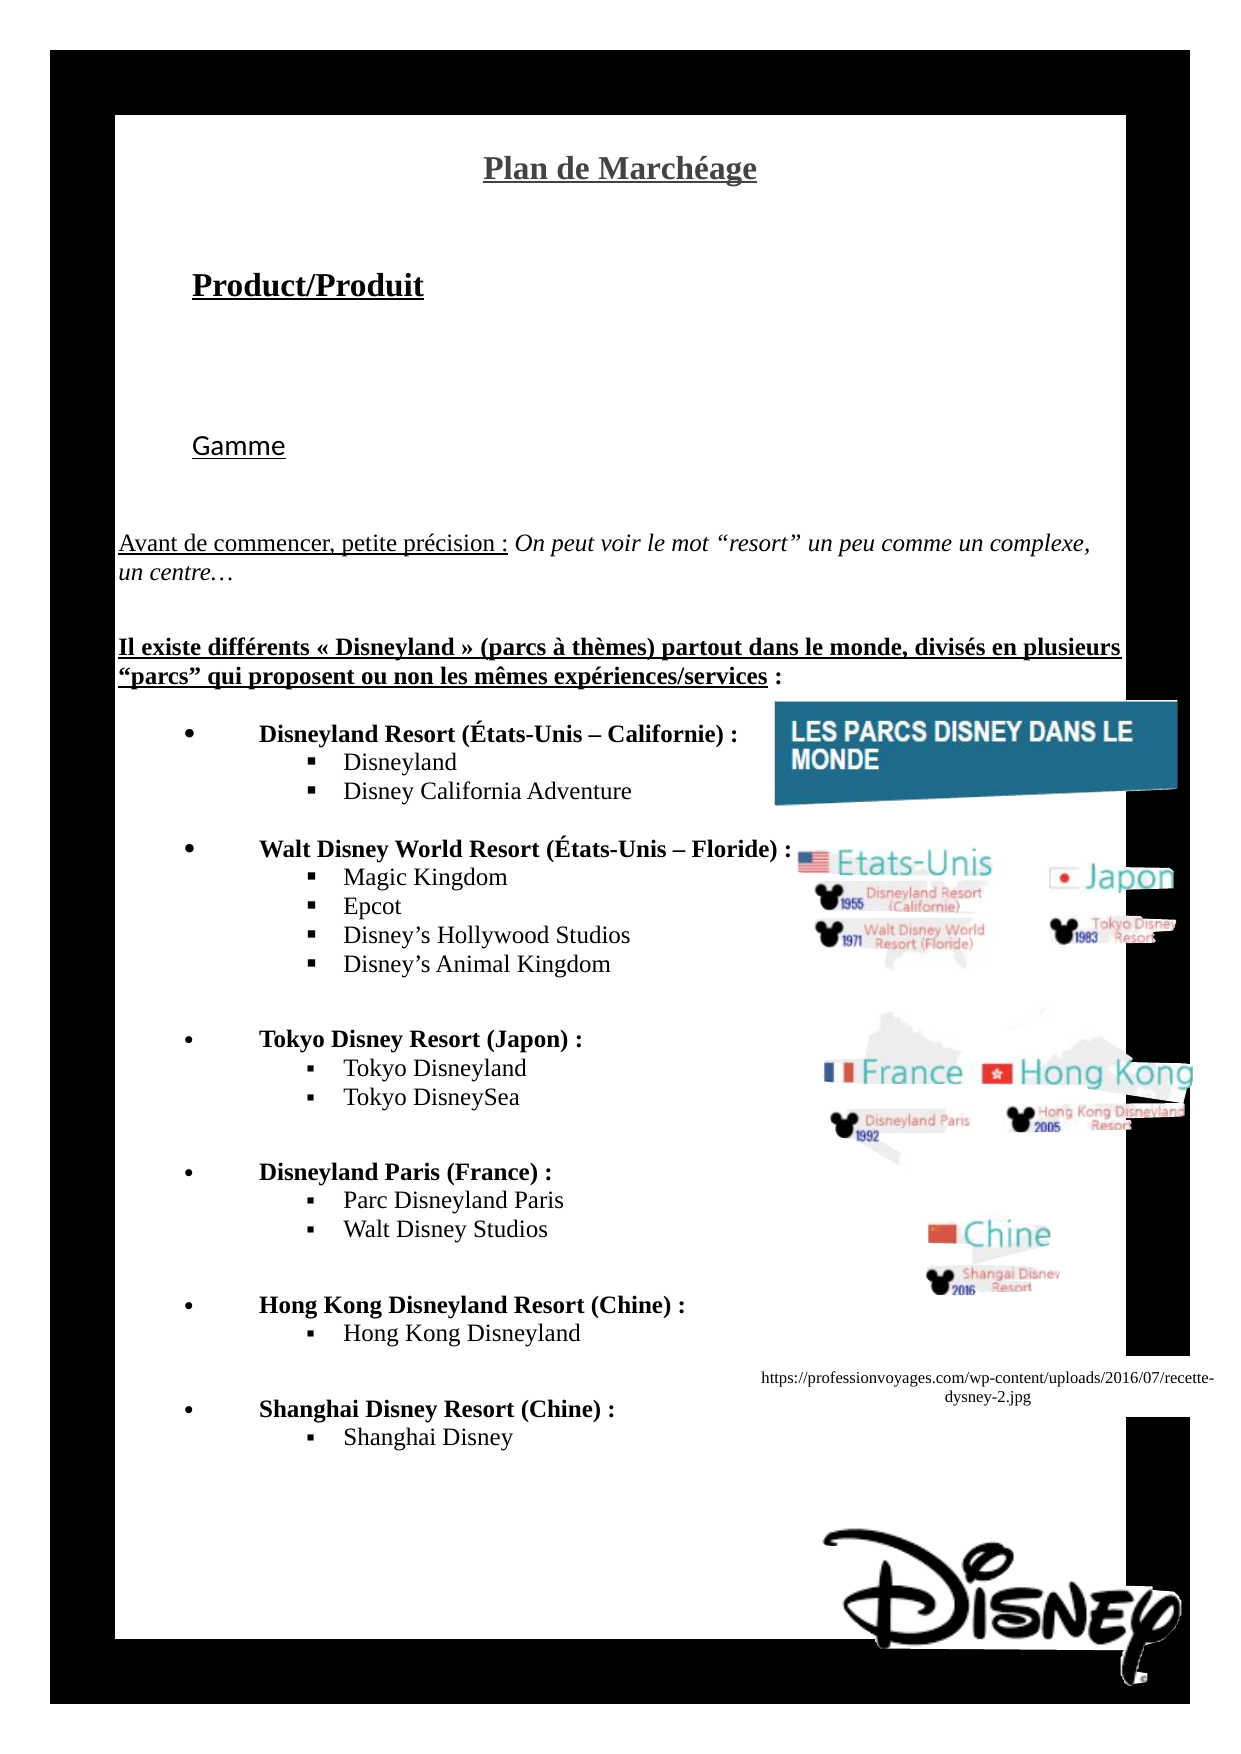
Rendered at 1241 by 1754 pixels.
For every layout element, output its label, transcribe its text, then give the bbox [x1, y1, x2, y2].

list Disney’s Animal Kingdom [306, 949, 887, 977]
list Walt Disney Studios [306, 1214, 985, 1243]
list Hong Kong Disneyland Resort (Chine) : [185, 1290, 1122, 1318]
list Tokyo DisneySea [306, 1082, 1122, 1110]
list Disney’s Hollywood Studios [306, 920, 851, 949]
list [1003, 1214, 1122, 1243]
list Disney California Adventure [306, 776, 909, 834]
text Il existe différents « Disneyland » (parcs à thèmes) partout dans le monde, divisés en plusieurs [118, 632, 1122, 657]
list [804, 792, 1122, 834]
list [1084, 1024, 1122, 1050]
list [927, 834, 1122, 862]
text https://professionvoyages.com/wp-content/uploads/2016/07/recette-dysney-2.jpg [760, 1368, 1216, 1406]
list Tokyo Disney Resort (Japon) : [185, 1024, 871, 1053]
list Epcot [306, 891, 1051, 920]
list Disneyland [306, 747, 774, 776]
list Magic Kingdom [306, 862, 1048, 891]
list [959, 1186, 1122, 1214]
list [959, 892, 1122, 915]
list [973, 949, 1122, 977]
text Product/Produit [118, 265, 1122, 304]
list Disneyland Resort (États-Unis – Californie) : [185, 719, 774, 747]
list [910, 1157, 1122, 1186]
text Gamme [118, 397, 1122, 463]
text “parcs” qui proposent ou non les mêmes expériences/services : [118, 659, 1122, 690]
list Shanghai Disney Resort (Chine) : [185, 1394, 1122, 1422]
list Hong Kong Disneyland [306, 1318, 1122, 1347]
list Walt Disney World Resort (États-Unis – Floride) : [185, 834, 972, 862]
list Parc Disneyland Paris [306, 1186, 979, 1214]
list [972, 944, 1122, 949]
text Avant de commencer, petite précision : On peut voir le mot “resort” un peu comme un complexe, un centre… [118, 528, 1122, 586]
list Shanghai Disney [306, 1422, 1122, 1451]
list Tokyo Disneyland [306, 1053, 865, 1082]
subtitle Plan de Marchéage [118, 148, 1122, 186]
list Disneyland Paris (France) : [185, 1157, 932, 1186]
